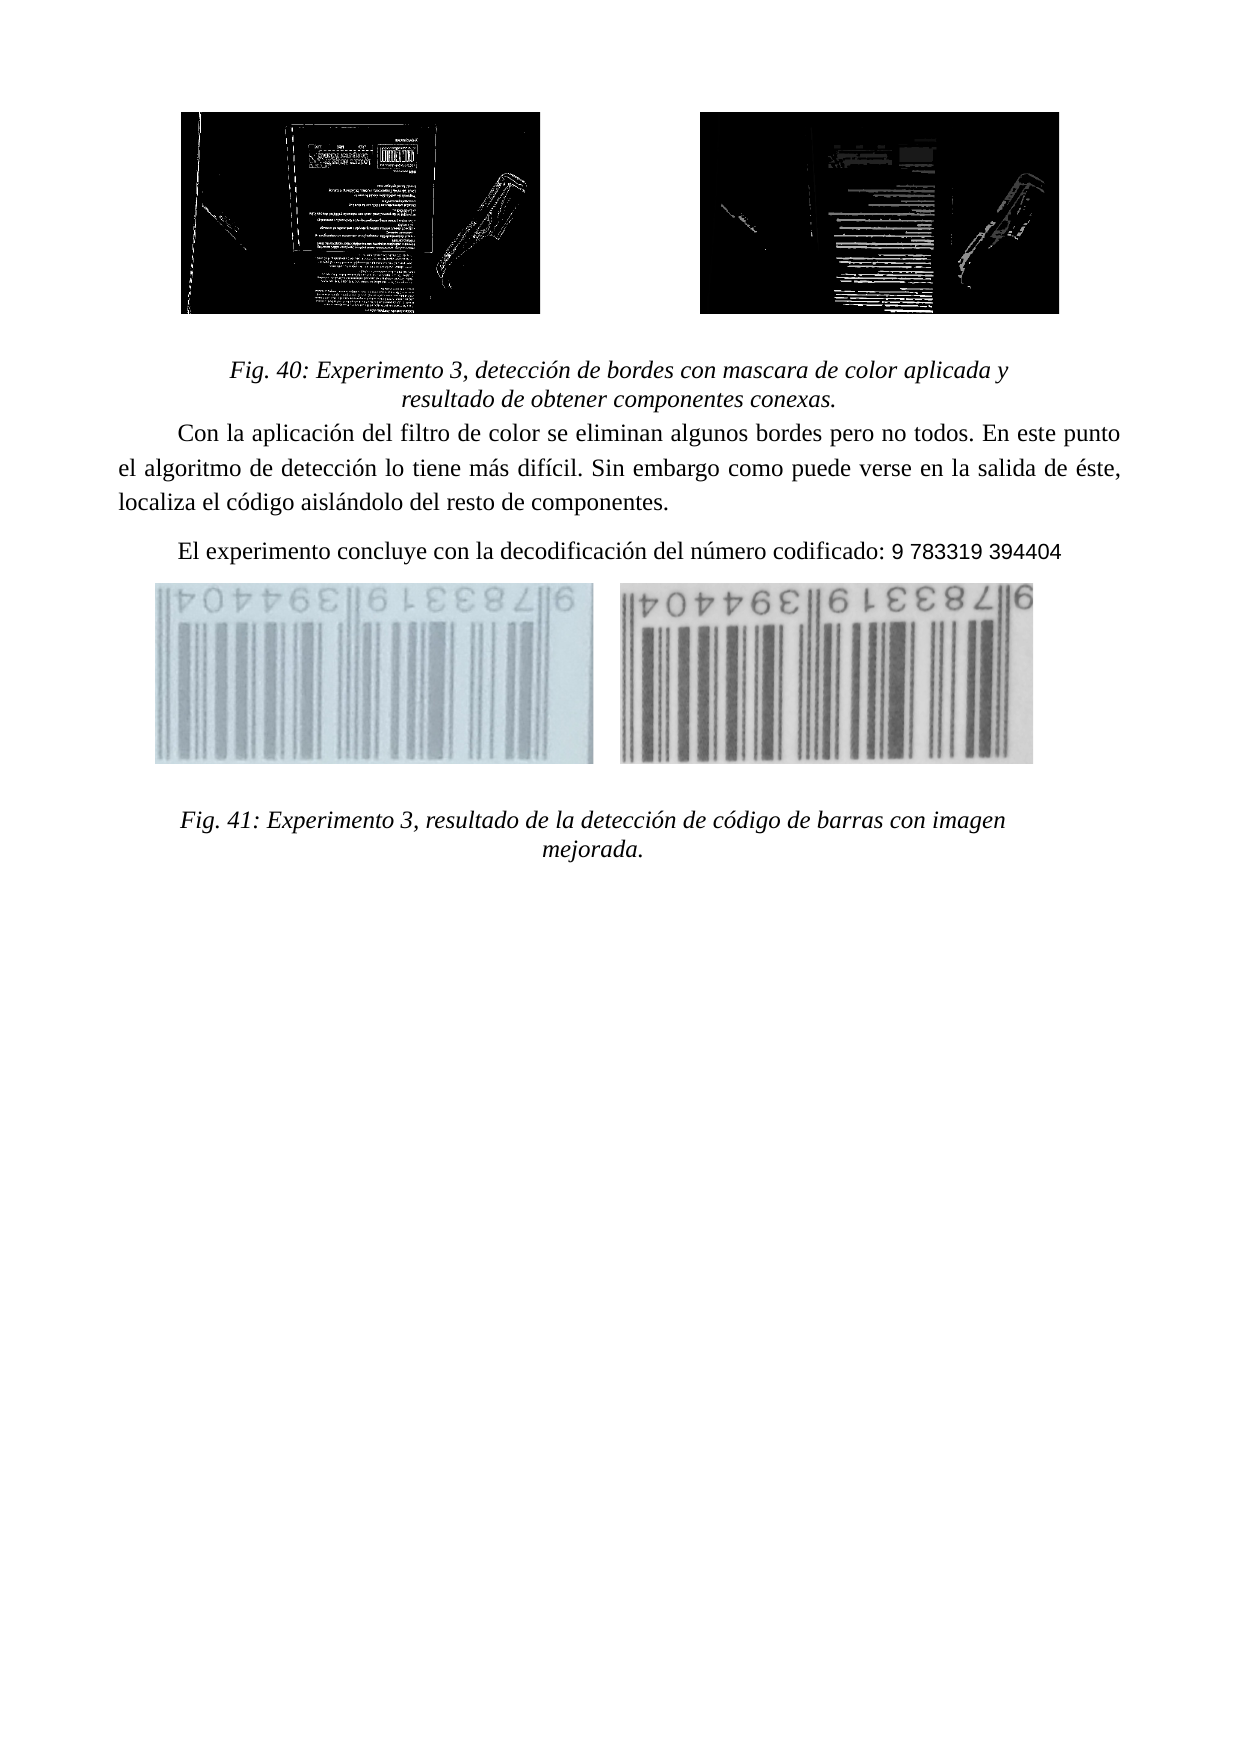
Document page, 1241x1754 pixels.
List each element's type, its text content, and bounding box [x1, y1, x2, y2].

picture [181, 112, 541, 314]
text El experimento concluye con la decodificación del número codificado: 9 783319 394404 [118, 536, 1122, 565]
text Fig. 41: Experimento 3, resultado de la detección de código de barras con imagen mejorada. [155, 805, 1033, 862]
picture [620, 583, 1034, 764]
text Fig. 40: Experimento 3, detección de bordes con mascara de color aplicada y resultado de obtener componentes conexas. [181, 355, 1059, 412]
picture [155, 583, 594, 764]
text Con la aplicación del filtro de color se eliminan algunos bordes pero no todos. En este punto el algoritmo de detección lo tiene más difícil. Sin embargo como puede verse en la salida de éste, localiza el código aislándolo del resto de componentes. [118, 112, 1122, 516]
picture [700, 112, 1060, 314]
text [155, 583, 1033, 805]
